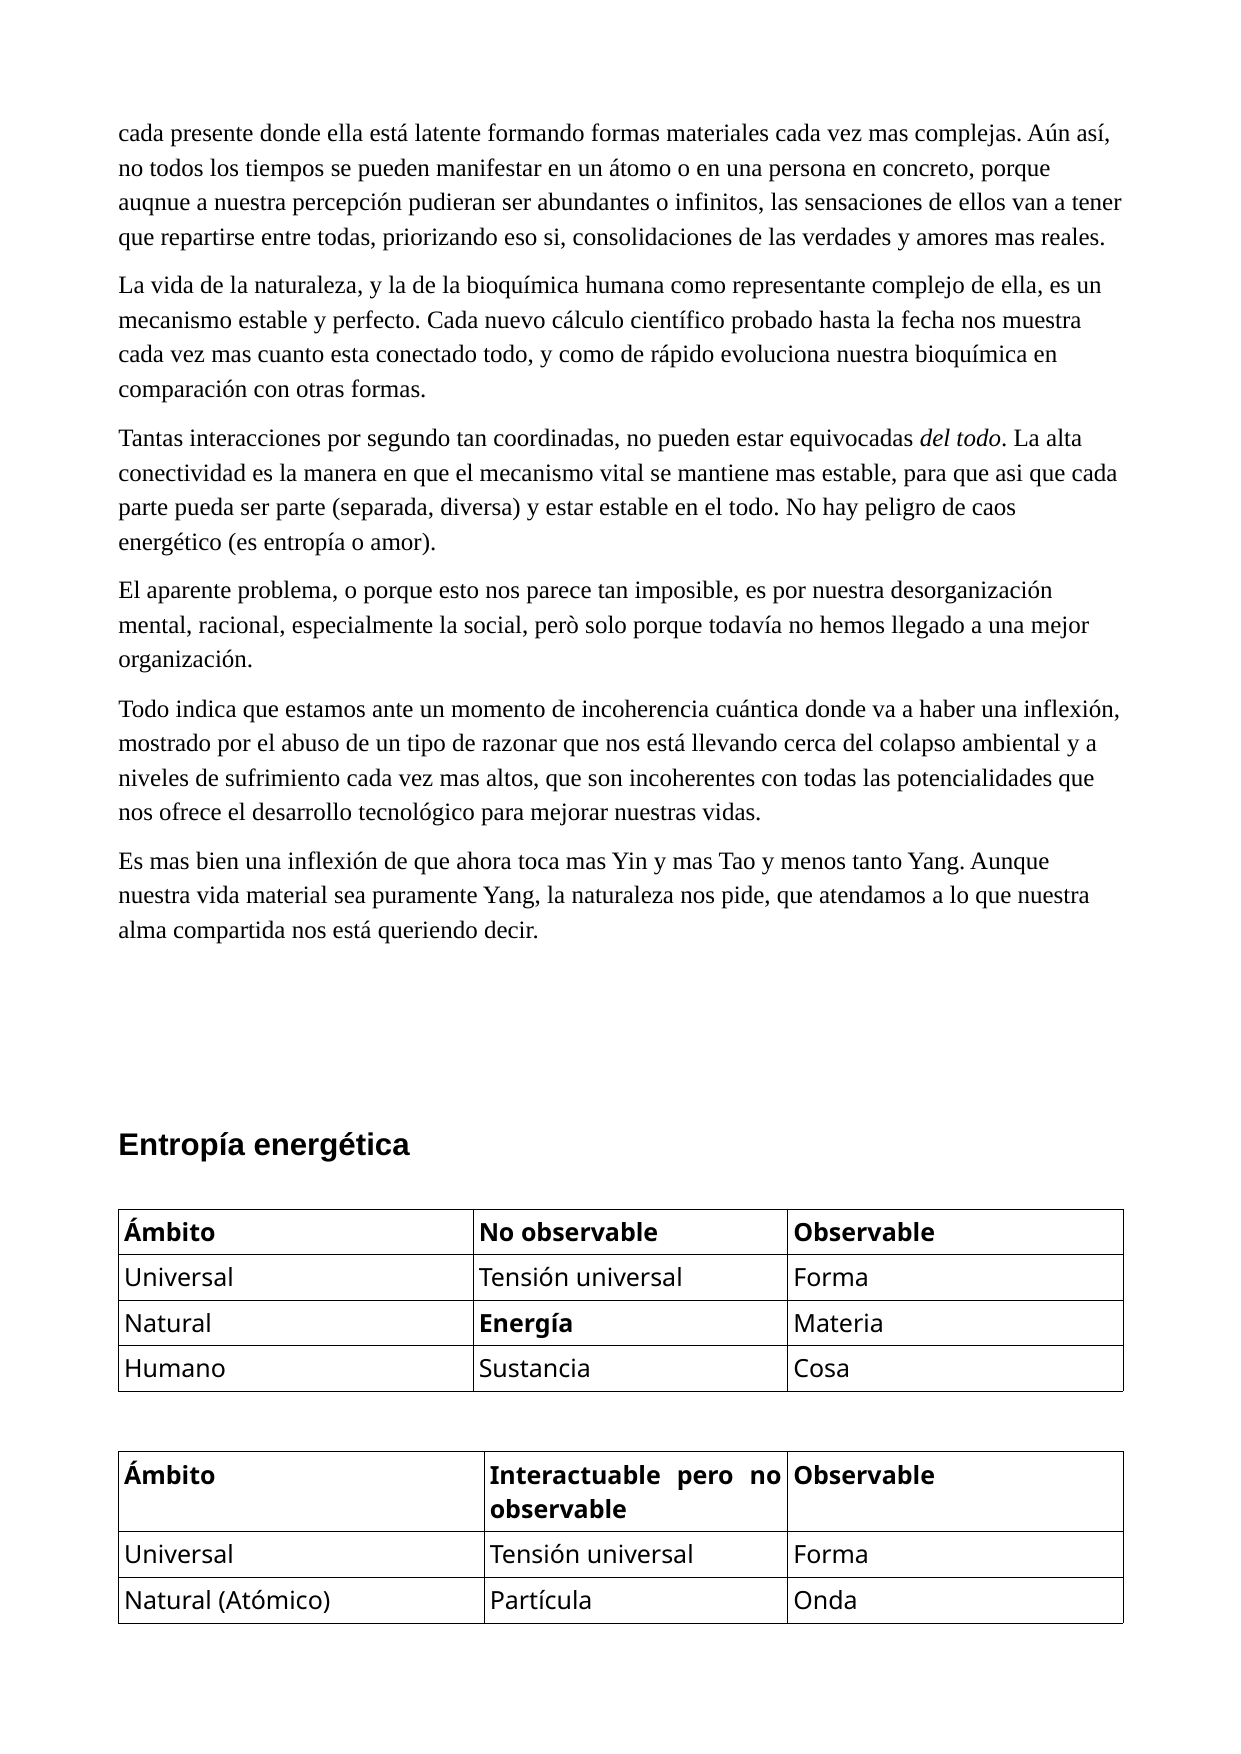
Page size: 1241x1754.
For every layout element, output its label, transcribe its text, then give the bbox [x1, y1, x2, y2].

text Es mas bien una inflexión de que ahora toca mas Yin y mas Tao y menos tanto Yang. Aunque nuestra vida material sea puramente Yang, la naturaleza nos pide, que atendamos a lo que nuestra alma compartida nos está queriendo decir. [118, 846, 1122, 944]
table_cell Natural [119, 1301, 473, 1345]
table_header No observable [474, 1210, 787, 1254]
table_header Observable [788, 1452, 1123, 1531]
table_header Observable [788, 1210, 1123, 1254]
text cada presente donde ella está latente formando formas materiales cada vez mas complejas. Aún así, no todos los tiempos se pueden manifestar en un átomo o en una persona en concreto, porque auqnue a nuestra percepción pudieran ser abundantes o infinitos, las sensaciones de ellos van a tener que repartirse entre todas, priorizando eso si, consolidaciones de las verdades y amores mas reales. [118, 118, 1122, 250]
table_cell Partícula [485, 1578, 787, 1622]
table_cell Forma [788, 1532, 1123, 1577]
table_cell Cosa [788, 1346, 1123, 1391]
table_cell Universal [119, 1532, 484, 1577]
table_cell Humano [119, 1346, 473, 1391]
text El aparente problema, o porque esto nos parece tan imposible, es por nuestra desorganización mental, racional, especialmente la social, però solo porque todavía no hemos llegado a una mejor organización. [118, 576, 1122, 673]
table_cell Materia [788, 1301, 1123, 1345]
table_header Ámbito [119, 1210, 473, 1254]
text Tantas interacciones por segundo tan coordinadas, no pueden estar equivocadas del todo. La alta conectividad es la manera en que el mecanismo vital se mantiene mas estable, para que asi que cada parte pueda ser parte (separada, diversa) y estar estable en el todo. No hay peligro de caos energético (es entropía o amor). [118, 423, 1122, 555]
table_header Ámbito [119, 1452, 484, 1531]
subtitle Entropía energética [118, 1126, 1122, 1162]
table_cell Onda [788, 1578, 1123, 1622]
text Todo indica que estamos ante un momento de incoherencia cuántica donde va a haber una inflexión, mostrado por el abuso de un tipo de razonar que nos está llevando cerca del colapso ambiental y a niveles de sufrimiento cada vez mas altos, que son incoherentes con todas las potencialidades que nos ofrece el desarrollo tecnológico para mejorar nuestras vidas. [118, 694, 1122, 826]
table_cell Energía [474, 1301, 787, 1345]
table_cell Tensión universal [474, 1255, 787, 1300]
table_cell Tensión universal [485, 1532, 787, 1577]
table_cell Sustancia [474, 1346, 787, 1391]
table_header Interactuable pero no observable [485, 1452, 787, 1531]
text La vida de la naturaleza, y la de la bioquímica humana como representante complejo de ella, es un mecanismo estable y perfecto. Cada nuevo cálculo científico probado hasta la fecha nos muestra cada vez mas cuanto esta conectado todo, y como de rápido evoluciona nuestra bioquímica en comparación con otras formas. [118, 271, 1122, 403]
table_cell Universal [119, 1255, 473, 1300]
table_cell Forma [788, 1255, 1123, 1300]
table_cell Natural (Atómico) [119, 1578, 484, 1622]
